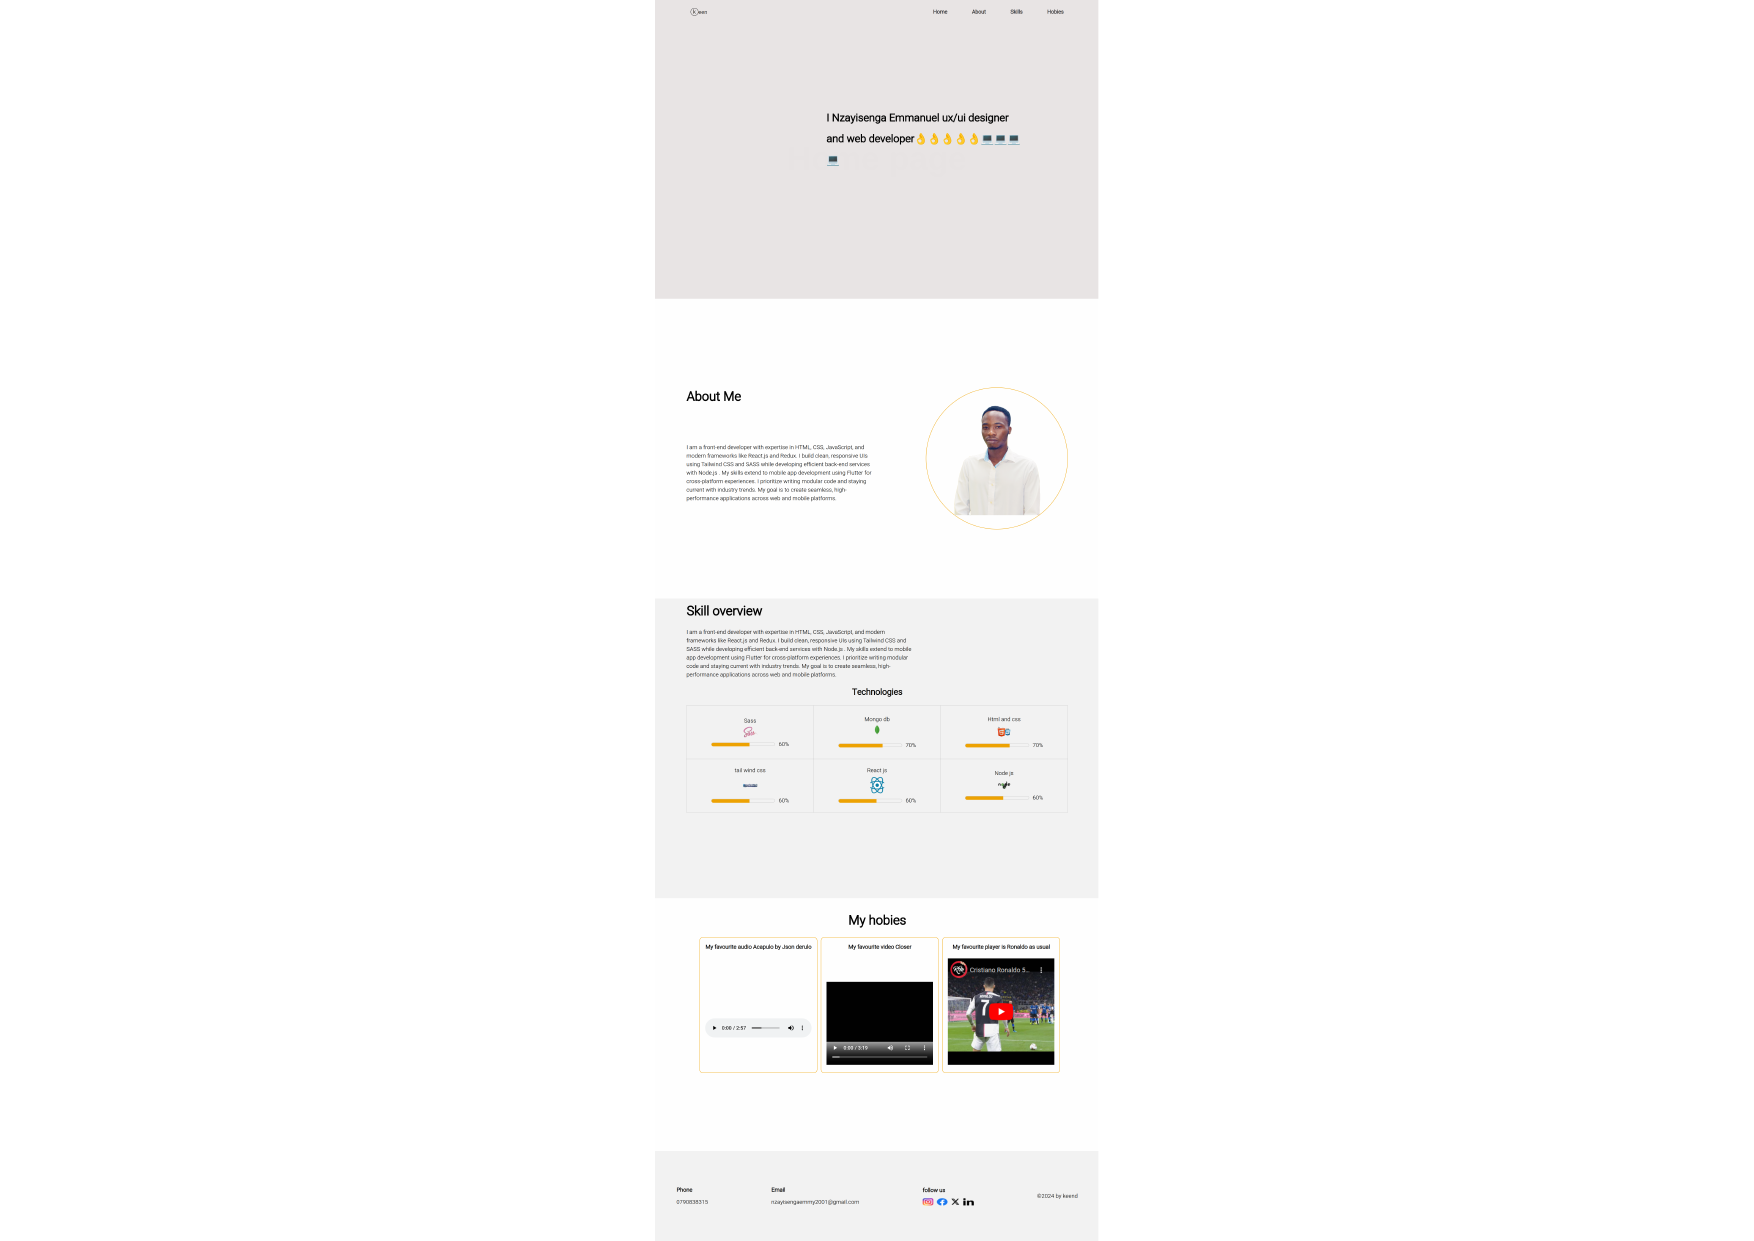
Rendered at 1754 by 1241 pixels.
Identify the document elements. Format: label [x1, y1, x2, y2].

picture [655, 0, 1099, 1241]
